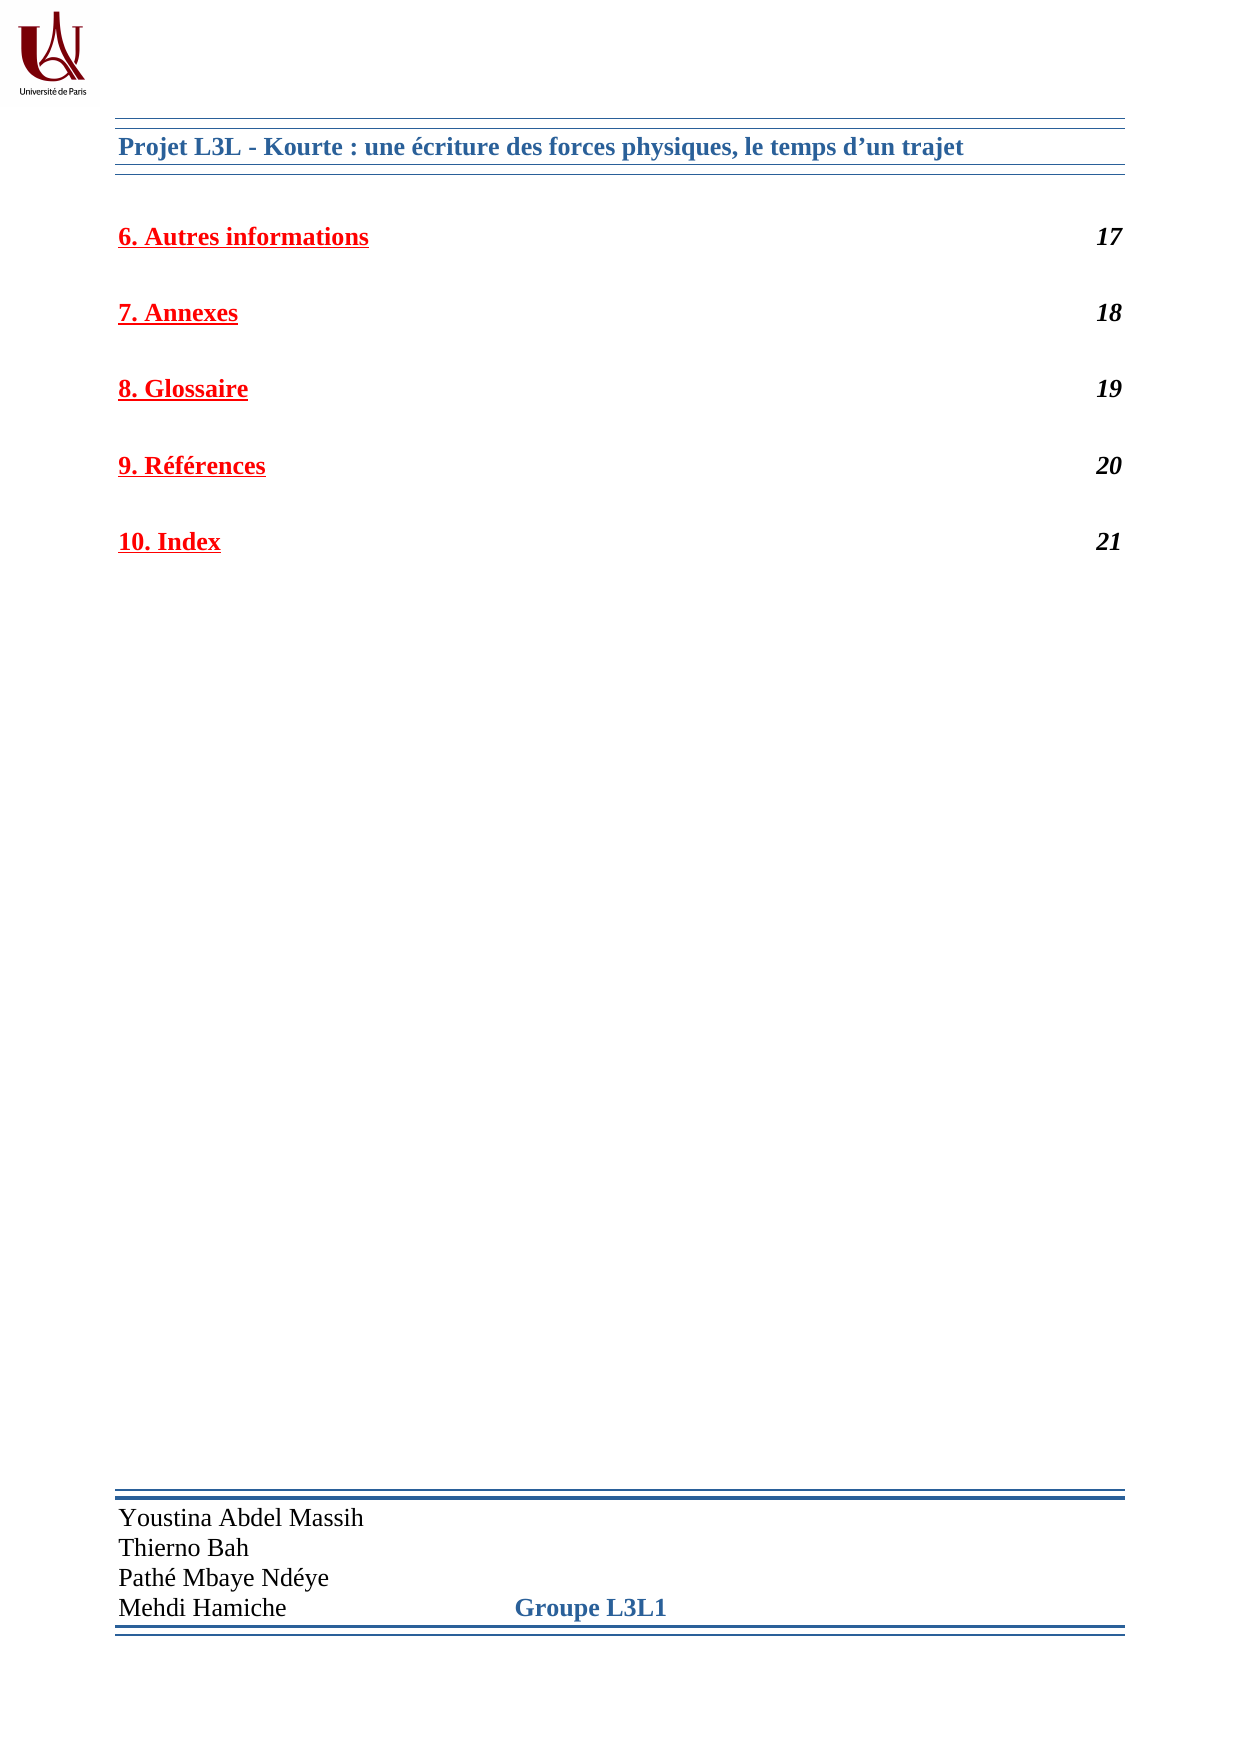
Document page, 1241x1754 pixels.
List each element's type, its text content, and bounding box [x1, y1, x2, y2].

picture [0, 0, 101, 107]
text 6. Autres informations 17 [118, 221, 1122, 251]
text 7. Annexes 18 [118, 297, 1122, 327]
text 8. Glossaire 19 [118, 373, 1122, 403]
text 9. Références 20 [118, 450, 1122, 480]
text 10. Index 21 [118, 526, 1122, 556]
